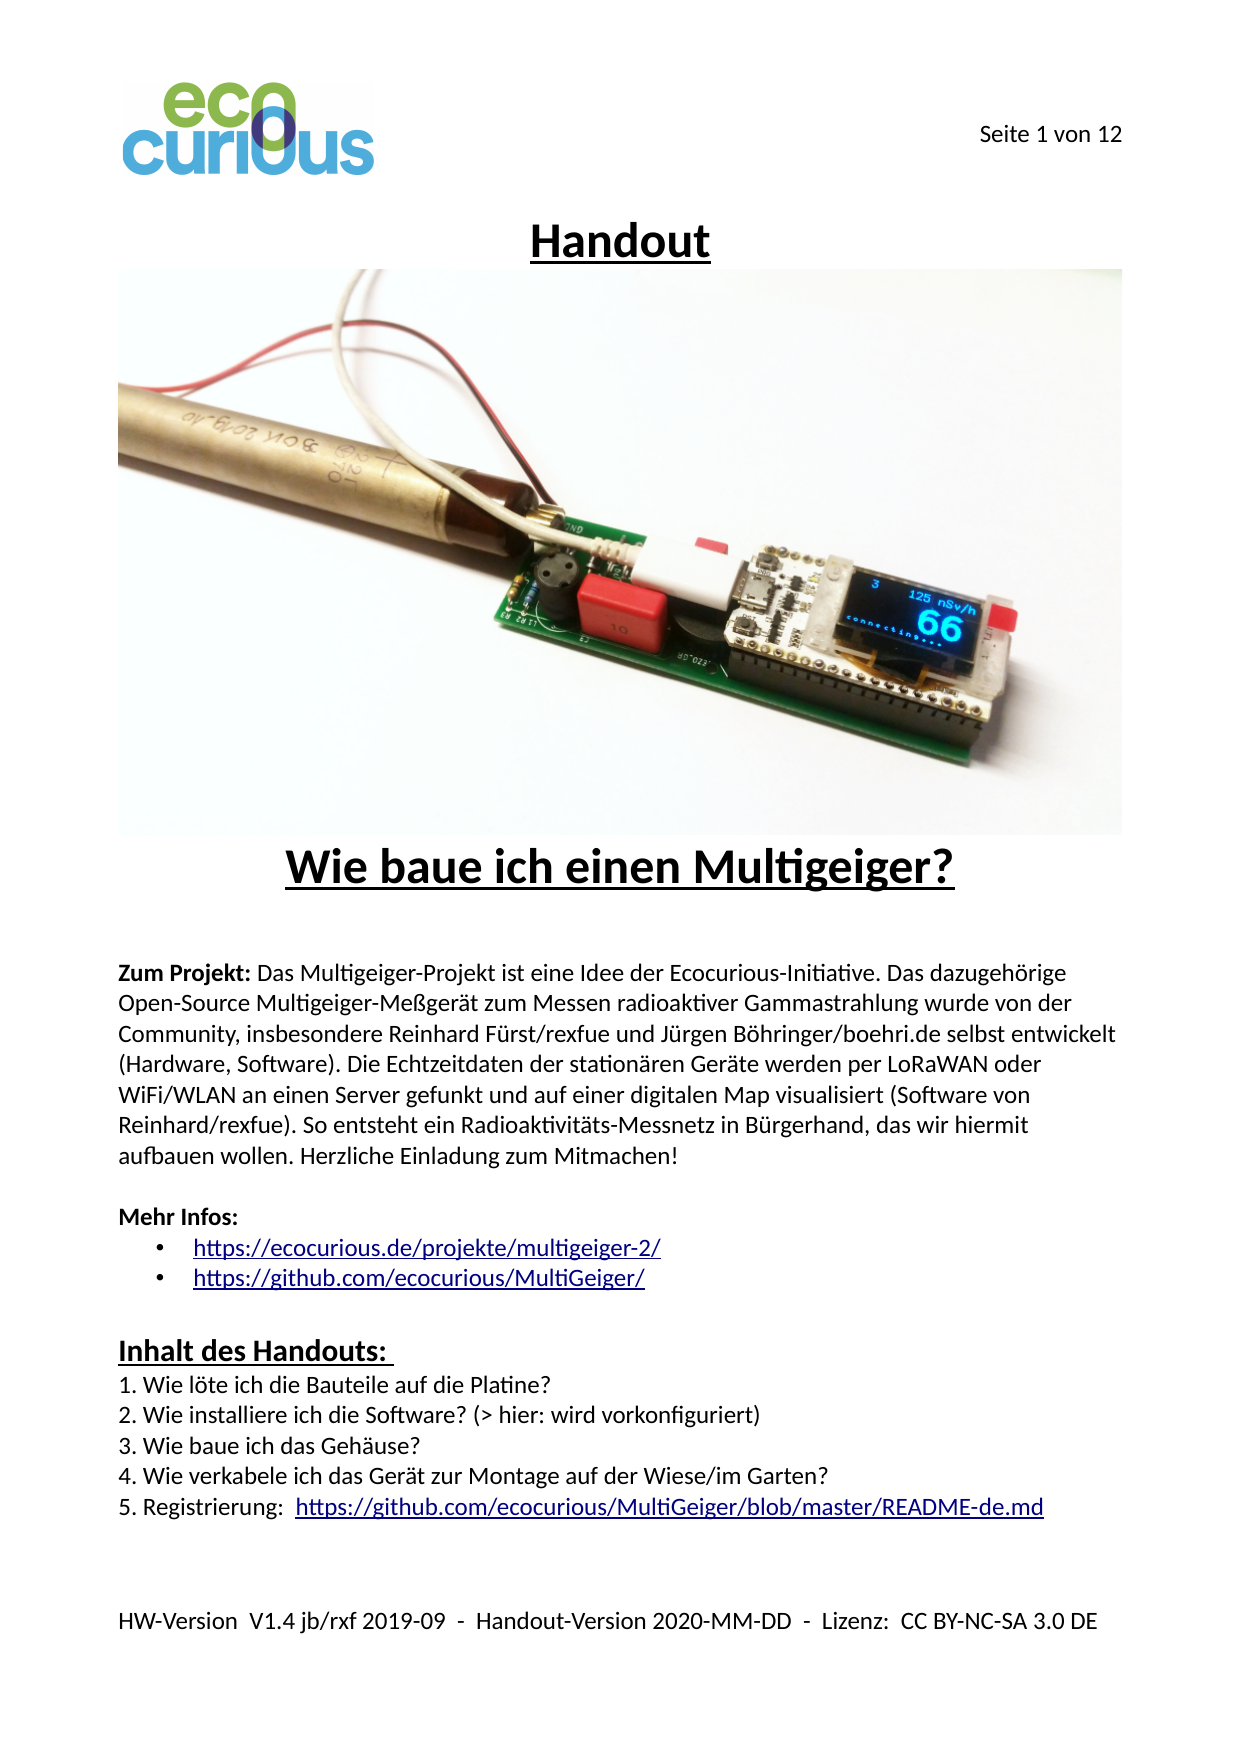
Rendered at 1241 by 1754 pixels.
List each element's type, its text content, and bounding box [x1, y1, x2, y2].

text Inhalt des Handouts: [118, 1331, 1122, 1369]
text 4. Wie verkabele ich das Gerät zur Montage auf der Wiese/im Garten? [118, 1461, 1122, 1491]
text Wie baue ich einen Multigeiger? [118, 835, 1122, 896]
text Handout [118, 209, 1122, 269]
list https://ecocurious.de/projekte/multigeiger-2/ [156, 1232, 1122, 1262]
text 5. Registrierung: https://github.com/ecocurious/MultiGeiger/blob/master/README-de.md [118, 1491, 1122, 1522]
text Mehr Infos: [118, 1201, 1122, 1232]
list https://github.com/ecocurious/MultiGeiger/ [156, 1262, 1122, 1293]
text Zum Projekt: Das Multigeiger-Projekt ist eine Idee der Ecocurious-Initiative. Das dazugehörige Open-Source Multigeiger-Meßgerät zum Messen radioaktiver Gammastrahlung wurde von der Community, insbesondere Reinhard Fürst/rexfue und Jürgen Böhringer/boehri.de selbst entwickelt (Hardware, Software). Die Echtzeitdaten der stationären Geräte werden per LoRaWAN oder WiFi/WLAN an einen Server gefunkt und auf einer digitalen Map visualisiert (Software von Reinhard/rexfue). So entsteht ein Radioaktivitäts-Messnetz in Bürgerhand, das wir hiermit aufbauen wollen. Herzliche Einladung zum Mitmachen! [118, 957, 1122, 1171]
text 3. Wie baue ich das Gehäuse? [118, 1430, 1122, 1461]
text 2. Wie installiere ich die Software? (> hier: wird vorkonfiguriert) [118, 1399, 1122, 1430]
text 1. Wie löte ich die Bauteile auf die Platine? [118, 1369, 1122, 1399]
picture [122, 82, 374, 175]
picture [118, 269, 1123, 835]
